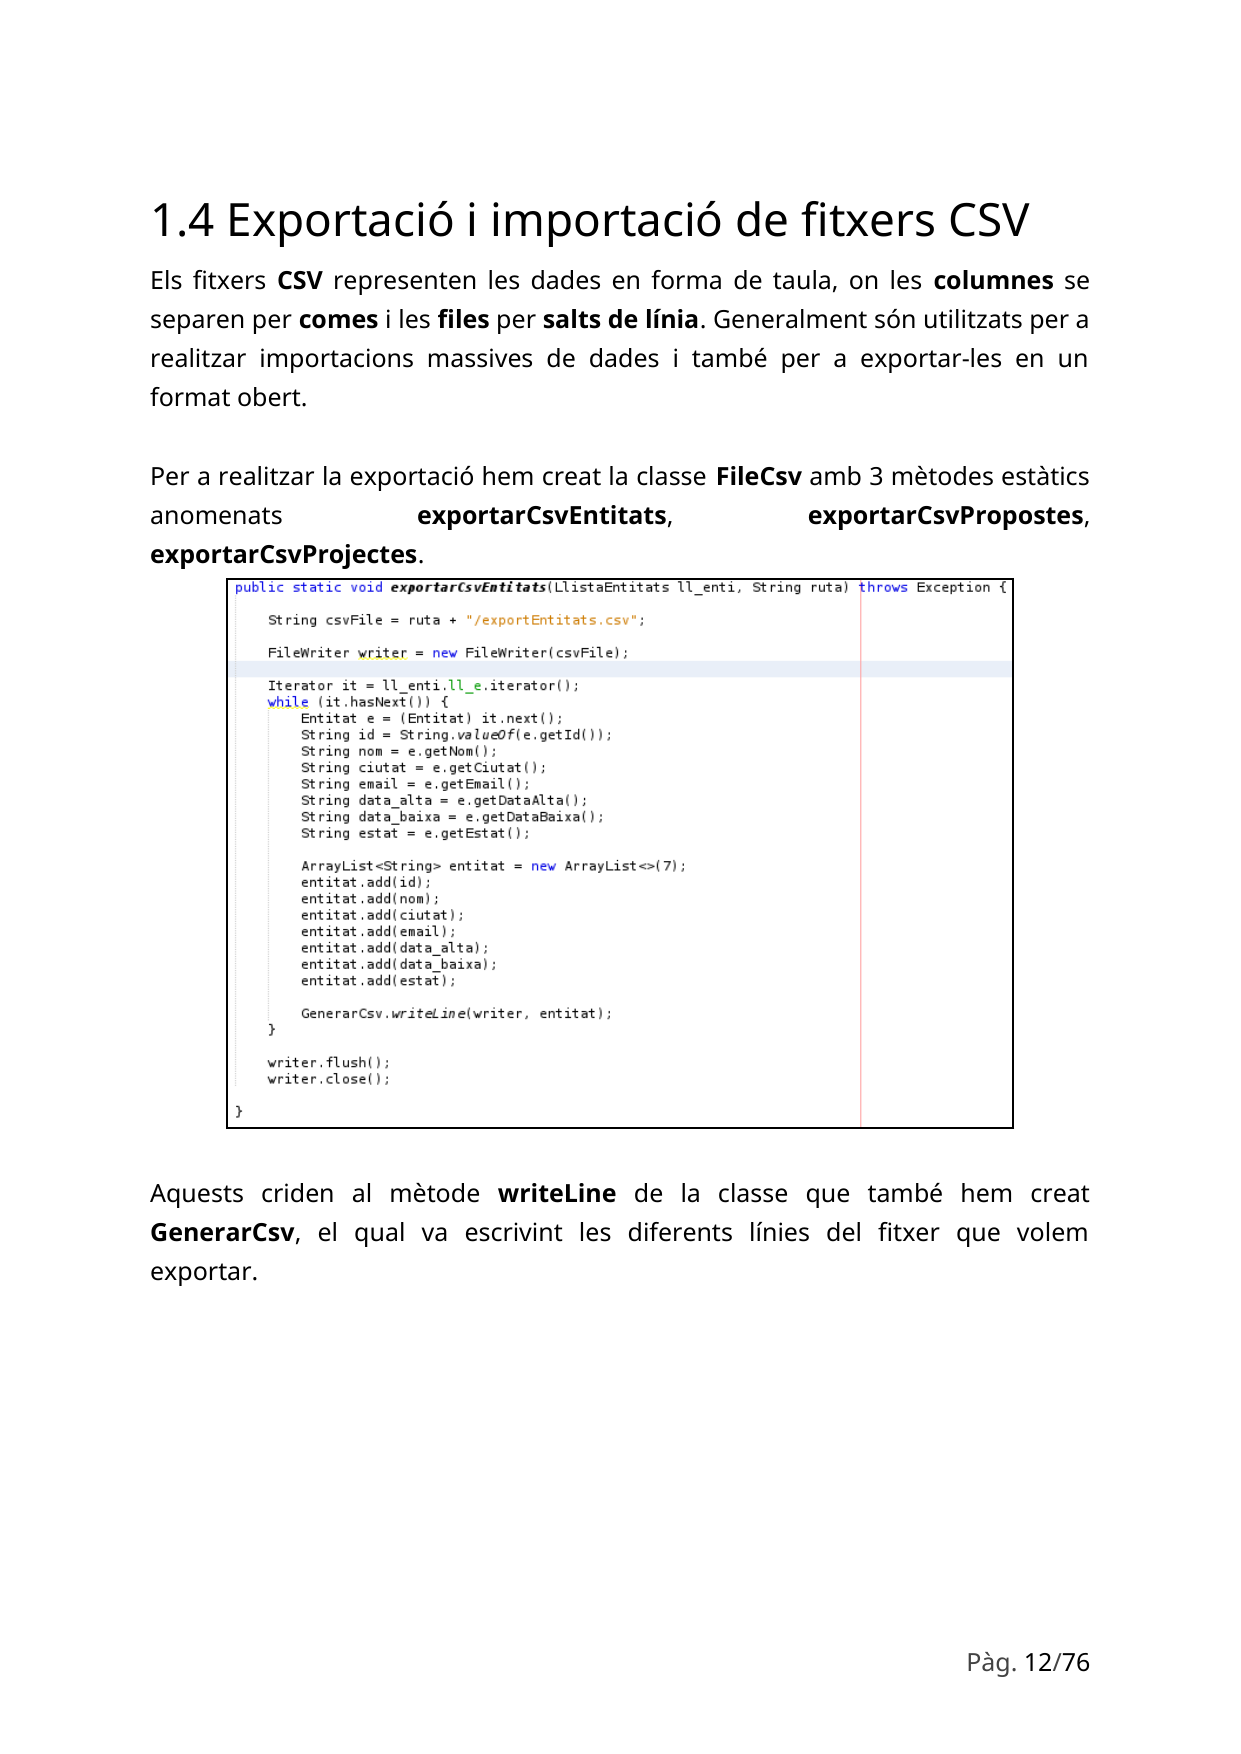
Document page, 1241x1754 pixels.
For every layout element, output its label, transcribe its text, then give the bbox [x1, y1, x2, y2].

text Els fitxers CSV representen les dades en forma de taula, on les columnes se separen per comes i les files per salts de línia. Generalment són utilitzats per a realitzar importacions massives de dades i també per a exportar-les en un format obert. [150, 262, 1090, 414]
picture [228, 580, 1012, 1127]
text Per a realitzar la exportació hem creat la classe FileCsv amb 3 mètodes estàtics anomenats exportarCsvEntitats, exportarCsvPropostes, exportarCsvProjectes. [150, 458, 1090, 571]
subtitle 1.4 Exportació i importació de fitxers CSV [150, 187, 1090, 250]
text Aquests criden al mètode writeLine de la classe que també hem creat GenerarCsv, el qual va escrivint les diferents línies del fitxer que volem exportar. [150, 1175, 1090, 1288]
